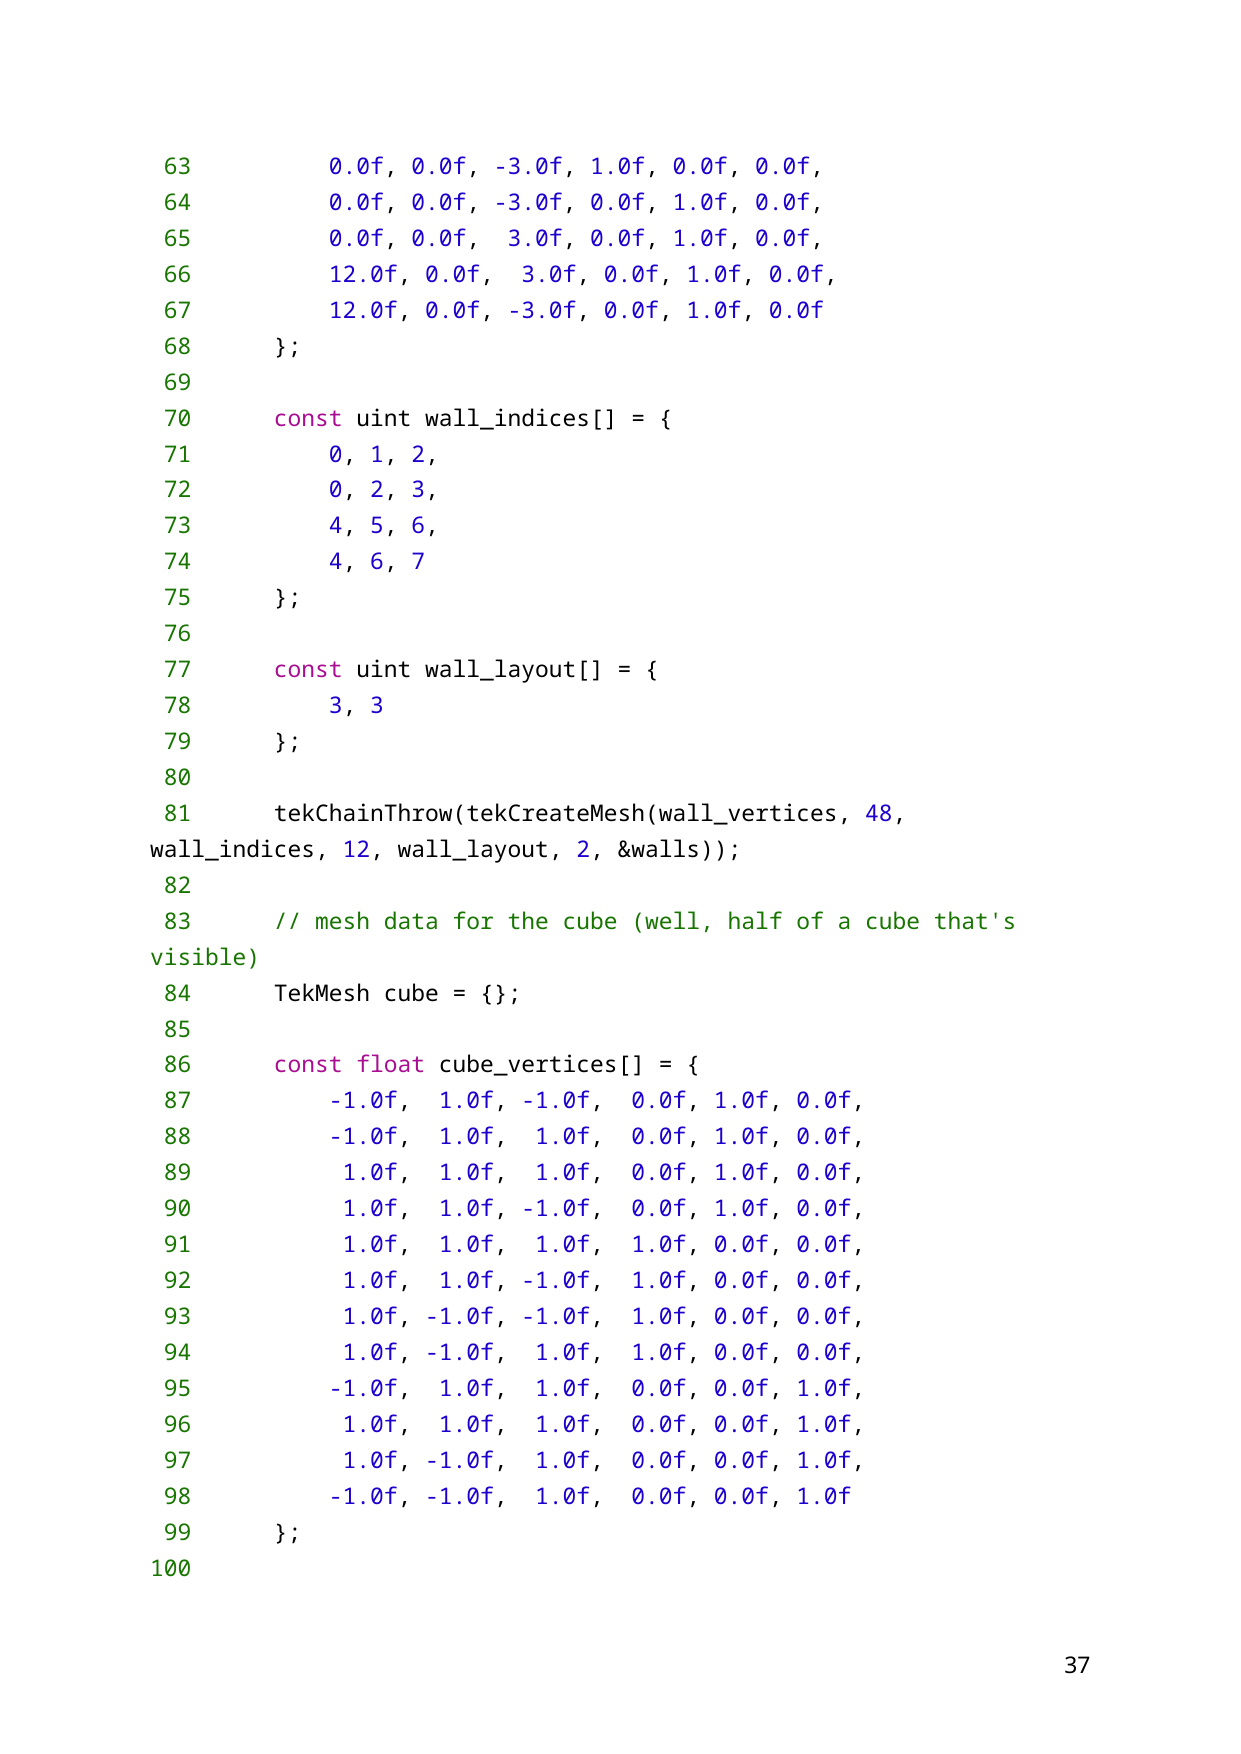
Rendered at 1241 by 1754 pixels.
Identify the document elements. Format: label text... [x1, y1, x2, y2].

text 64 0.0f, 0.0f, -3.0f, 0.0f, 1.0f, 0.0f, [150, 186, 1090, 217]
text 99 }; [150, 1516, 1090, 1547]
text 89 1.0f, 1.0f, 1.0f, 0.0f, 1.0f, 0.0f, [150, 1156, 1090, 1187]
text 94 1.0f, -1.0f, 1.0f, 1.0f, 0.0f, 0.0f, [150, 1336, 1090, 1367]
text 86 const float cube_vertices[] = { [150, 1048, 1090, 1080]
text 95 -1.0f, 1.0f, 1.0f, 0.0f, 0.0f, 1.0f, [150, 1372, 1090, 1403]
text 80 [150, 761, 1090, 792]
text 83 // mesh data for the cube (well, half of a cube that's visible) [150, 905, 1090, 972]
text 82 [150, 869, 1090, 900]
text 92 1.0f, 1.0f, -1.0f, 1.0f, 0.0f, 0.0f, [150, 1264, 1090, 1295]
text 85 [150, 1012, 1090, 1044]
text 81 tekChainThrow(tekCreateMesh(wall_vertices, 48, wall_indices, 12, wall_layout, 2, &walls)); [150, 797, 1090, 864]
text 91 1.0f, 1.0f, 1.0f, 1.0f, 0.0f, 0.0f, [150, 1228, 1090, 1259]
text 84 TekMesh cube = {}; [150, 977, 1090, 1008]
text 67 12.0f, 0.0f, -3.0f, 0.0f, 1.0f, 0.0f [150, 294, 1090, 325]
text 100 [150, 1552, 1090, 1583]
text 63 0.0f, 0.0f, -3.0f, 1.0f, 0.0f, 0.0f, [150, 150, 1090, 181]
text 97 1.0f, -1.0f, 1.0f, 0.0f, 0.0f, 1.0f, [150, 1444, 1090, 1475]
text 76 [150, 617, 1090, 648]
text 72 0, 2, 3, [150, 473, 1090, 505]
text 93 1.0f, -1.0f, -1.0f, 1.0f, 0.0f, 0.0f, [150, 1300, 1090, 1331]
text 90 1.0f, 1.0f, -1.0f, 0.0f, 1.0f, 0.0f, [150, 1192, 1090, 1223]
text 69 [150, 366, 1090, 397]
text 70 const uint wall_indices[] = { [150, 402, 1090, 433]
text 88 -1.0f, 1.0f, 1.0f, 0.0f, 1.0f, 0.0f, [150, 1120, 1090, 1152]
text 74 4, 6, 7 [150, 545, 1090, 577]
text 68 }; [150, 330, 1090, 361]
text 87 -1.0f, 1.0f, -1.0f, 0.0f, 1.0f, 0.0f, [150, 1084, 1090, 1116]
text 75 }; [150, 581, 1090, 612]
text 98 -1.0f, -1.0f, 1.0f, 0.0f, 0.0f, 1.0f [150, 1480, 1090, 1511]
text 73 4, 5, 6, [150, 509, 1090, 541]
text 66 12.0f, 0.0f, 3.0f, 0.0f, 1.0f, 0.0f, [150, 258, 1090, 289]
text 65 0.0f, 0.0f, 3.0f, 0.0f, 1.0f, 0.0f, [150, 222, 1090, 253]
text 96 1.0f, 1.0f, 1.0f, 0.0f, 0.0f, 1.0f, [150, 1408, 1090, 1439]
text 77 const uint wall_layout[] = { [150, 653, 1090, 684]
text 79 }; [150, 725, 1090, 756]
text 78 3, 3 [150, 689, 1090, 720]
text 71 0, 1, 2, [150, 437, 1090, 469]
